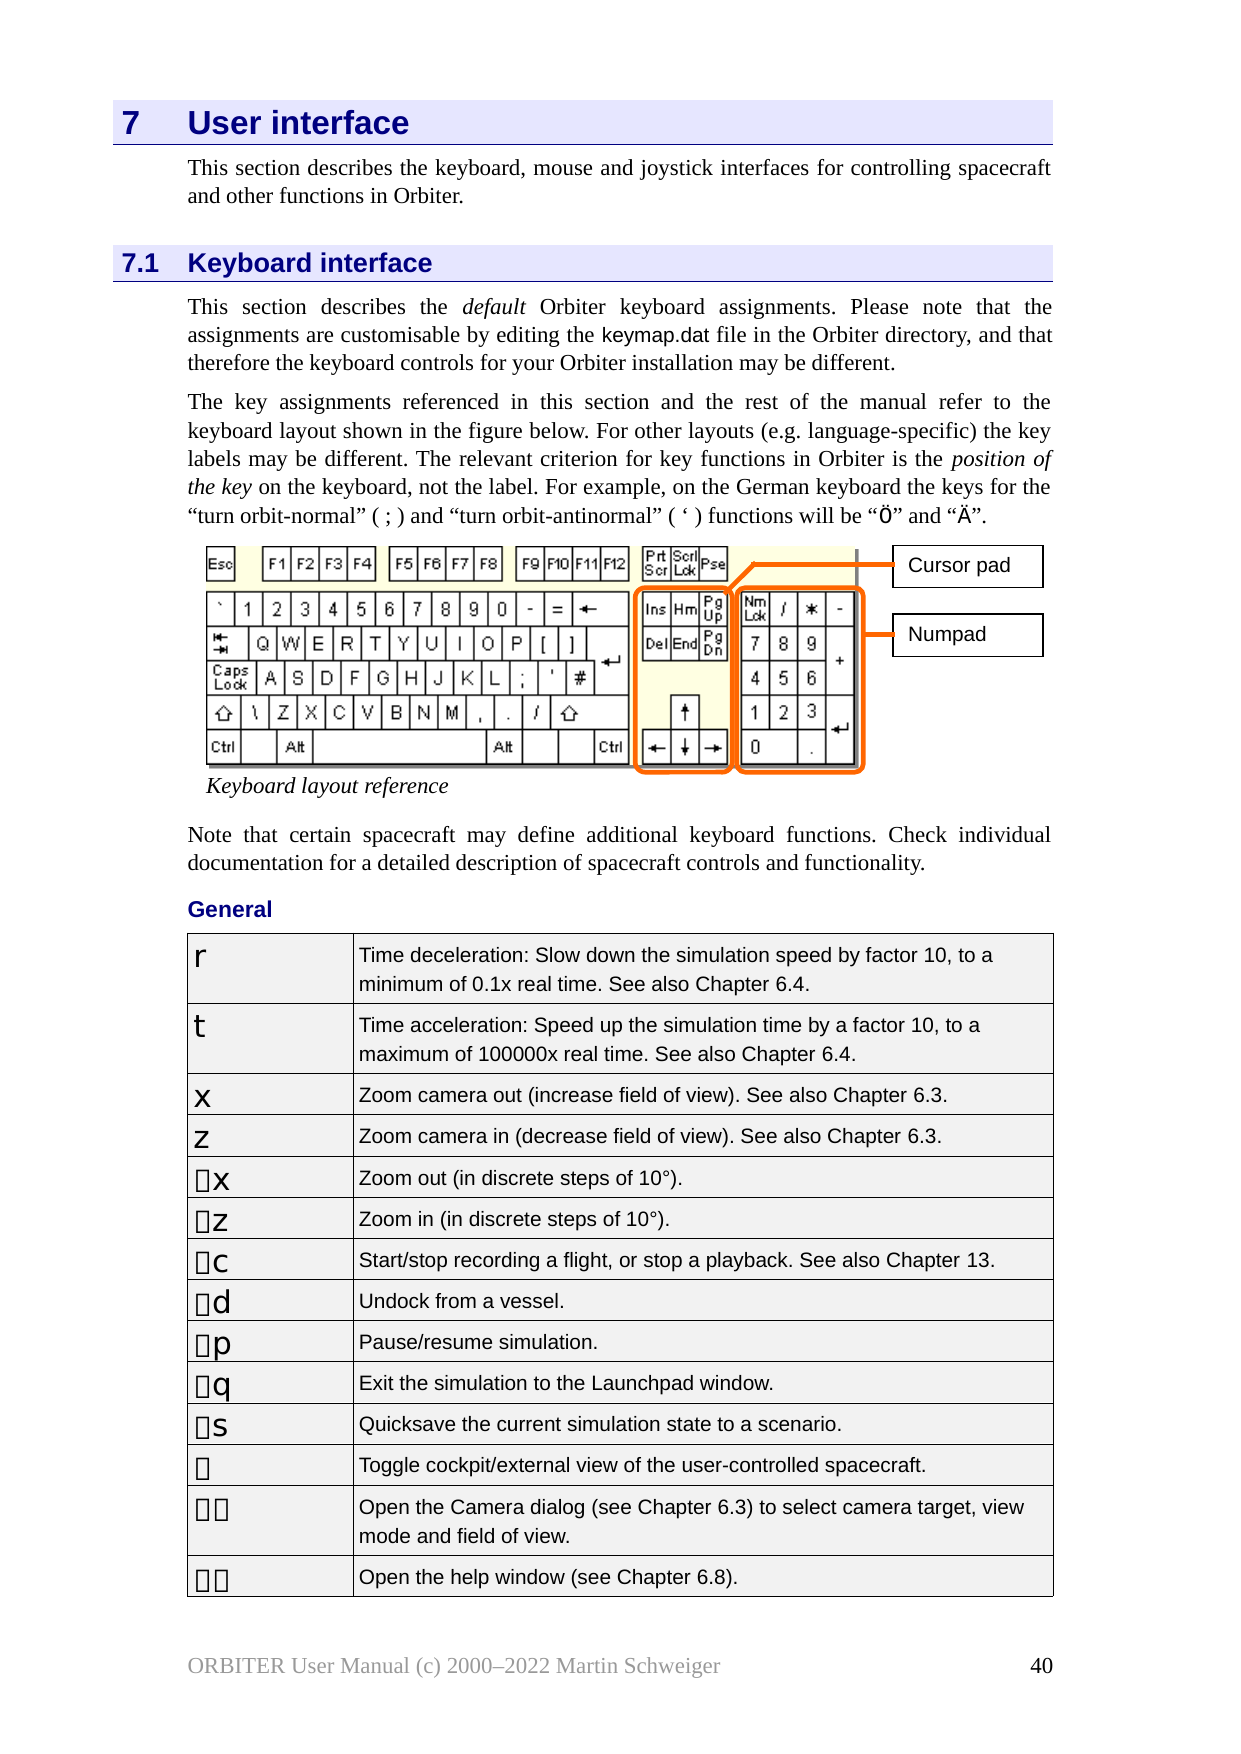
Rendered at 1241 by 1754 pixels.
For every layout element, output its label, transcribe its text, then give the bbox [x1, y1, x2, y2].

table_cell  [188, 1445, 353, 1485]
table_cell Open the help window (see Chapter 6.7). [354, 1556, 1053, 1596]
subtitle General [187, 896, 1053, 922]
table_cell Start/stop recording a flight, or stop a playback. See also Chapter 13. [354, 1239, 1053, 1279]
text Note that certain spacecraft may define additional keyboard functions. Check individual documentation for a detailed description of spacecraft controls and functionality. [187, 539, 1053, 876]
table_cell  [188, 1486, 353, 1555]
table_cell Zoom camera in (decrease field of view). See also Chapter 6.2. [354, 1115, 1053, 1156]
table_cell z [188, 1115, 353, 1156]
table_cell Pause/resume simulation. [354, 1321, 1053, 1361]
table_cell  [188, 1556, 353, 1596]
table_cell Toggle cockpit/external view of the user-controlled spacecraft. [354, 1445, 1053, 1485]
table_cell z [188, 1198, 353, 1238]
table_cell Zoom in (in discrete steps of 10°). [354, 1198, 1053, 1238]
table_cell Exit the simulation to the Launchpad window. [354, 1362, 1053, 1402]
table_cell t [188, 1004, 353, 1073]
table_header r [188, 934, 353, 1003]
text The key assignments referenced in this section and the rest of the manual refer to the keyboard layout shown in the figure below. For other layouts (e.g. language-specific) the key labels may be different. The relevant criterion for key functions in Orbiter is the position of the key on the keyboard, not the label. For example, on the German keyboard the keys for the “turn orbit-normal” ( ; ) and “turn orbit-antinormal” ( ‘ ) functions will be “Ö” and “Ä”. [187, 387, 1053, 529]
text This section describes the keyboard, mouse and joystick interfaces for controlling spacecraft and other functions in Orbiter. [187, 153, 1053, 209]
picture [733, 567, 855, 593]
table_cell x [188, 1074, 353, 1114]
picture [638, 591, 729, 765]
table_cell Quicksave the current simulation state to a scenario. [354, 1404, 1053, 1443]
picture [206, 546, 855, 765]
text This section describes the default Orbiter keyboard assignments. Please note that the assignments are customisable by editing the keymap.dat file in the Orbiter directory, and that therefore the keyboard controls for your Orbiter installation may be different. [187, 292, 1053, 377]
subtitle User interface [113, 100, 1053, 144]
table_cell d [188, 1280, 353, 1320]
table_cell Open the Camera dialog (see Chapter 6.2) to select camera target, view mode and field of view. [354, 1486, 1053, 1555]
table_header Time deceleration: Slow down the simulation speed by factor 10, to a minimum of 0.1x real time. See also Chapter 6.3. [354, 934, 1053, 1003]
table_cell Zoom camera out (increase field of view). See also Chapter 6.2. [354, 1074, 1053, 1114]
table_cell Zoom out (in discrete steps of 10°). [354, 1157, 1053, 1197]
table_cell p [188, 1321, 353, 1361]
table_cell c [188, 1239, 353, 1279]
table_cell Undock from a vessel. [354, 1280, 1053, 1320]
picture [740, 591, 855, 765]
table_cell q [188, 1362, 353, 1402]
table_cell Time acceleration: Speed up the simulation time by a factor 10, to a maximum of 100000x real time. See also Chapter 6.3. [354, 1004, 1053, 1073]
subtitle Keyboard interface [113, 245, 1053, 281]
table_cell s [188, 1404, 353, 1443]
table_cell x [188, 1157, 353, 1197]
